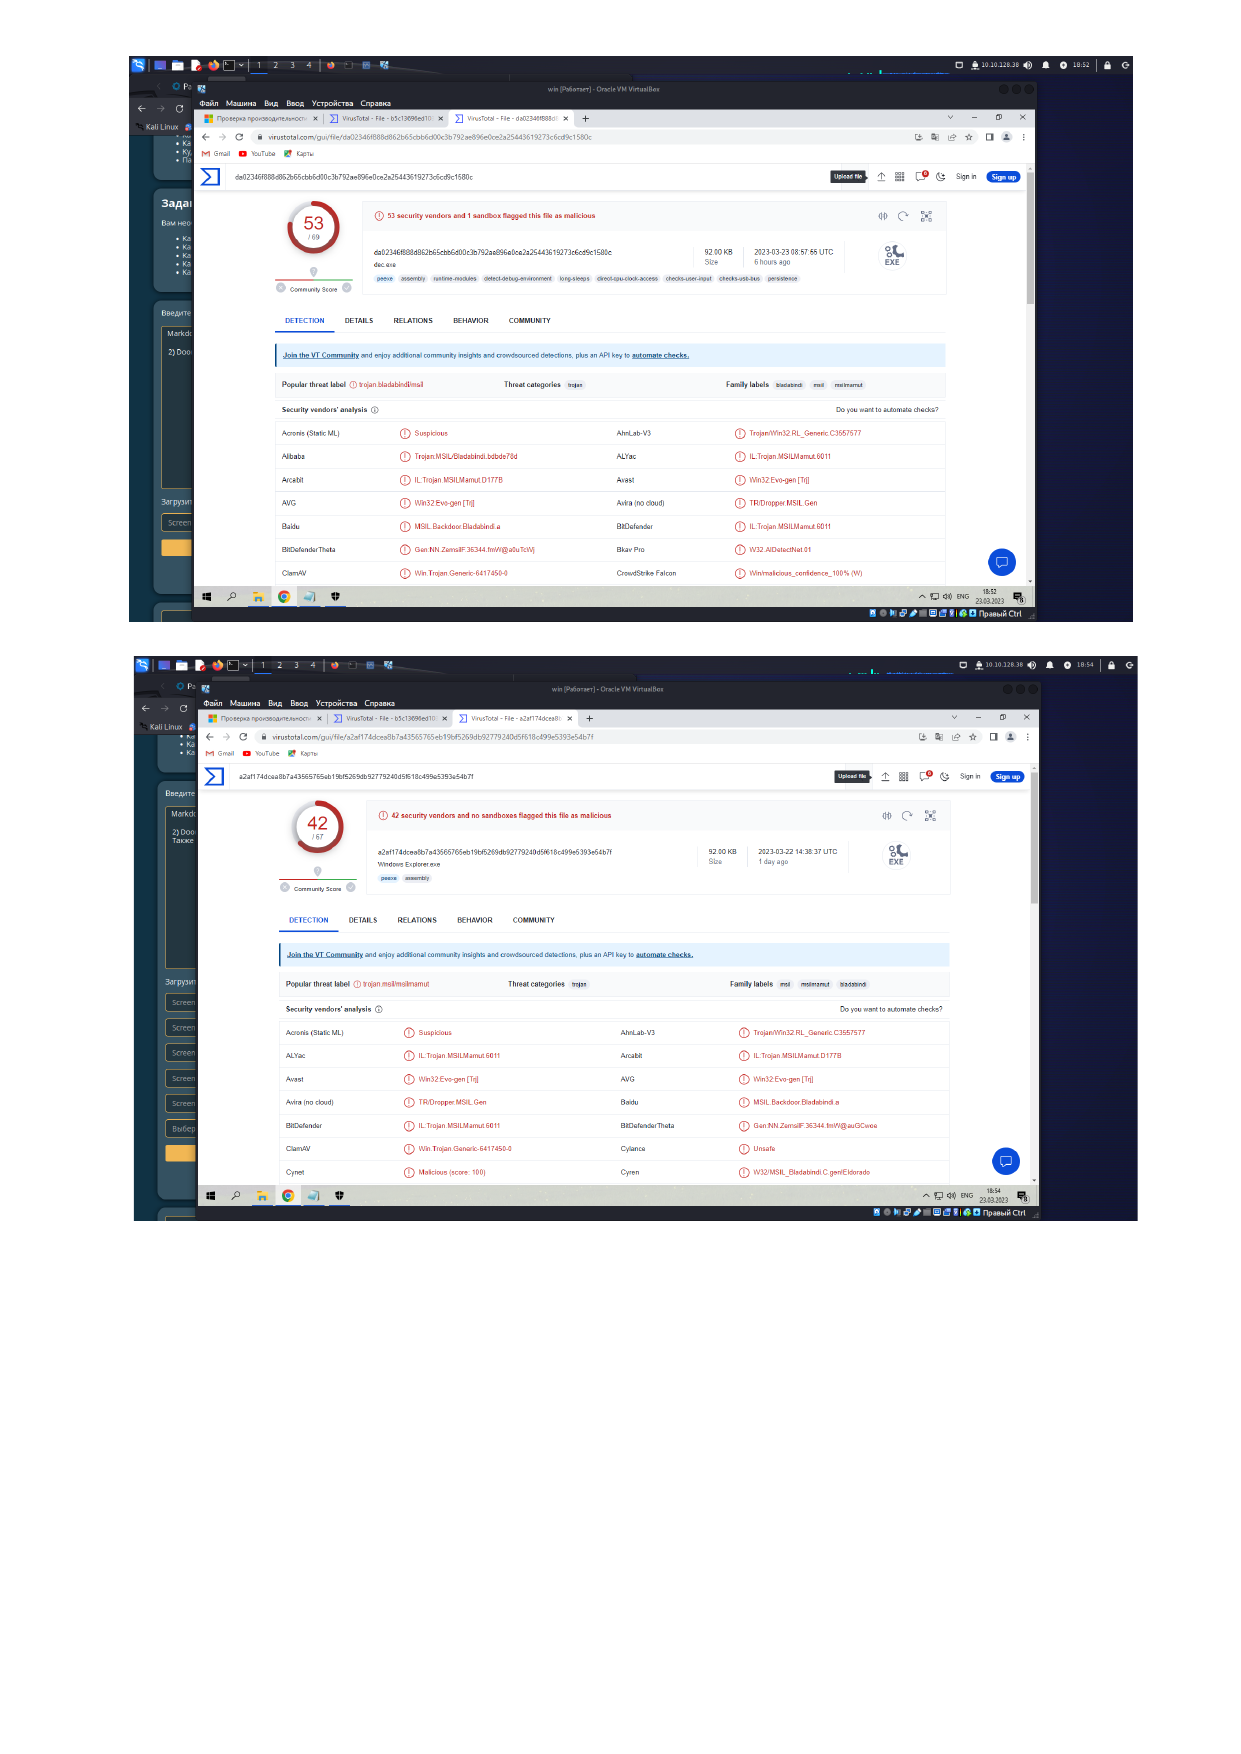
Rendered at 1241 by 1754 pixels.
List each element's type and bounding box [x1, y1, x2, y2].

picture [133, 656, 1138, 1221]
picture [129, 56, 1133, 622]
